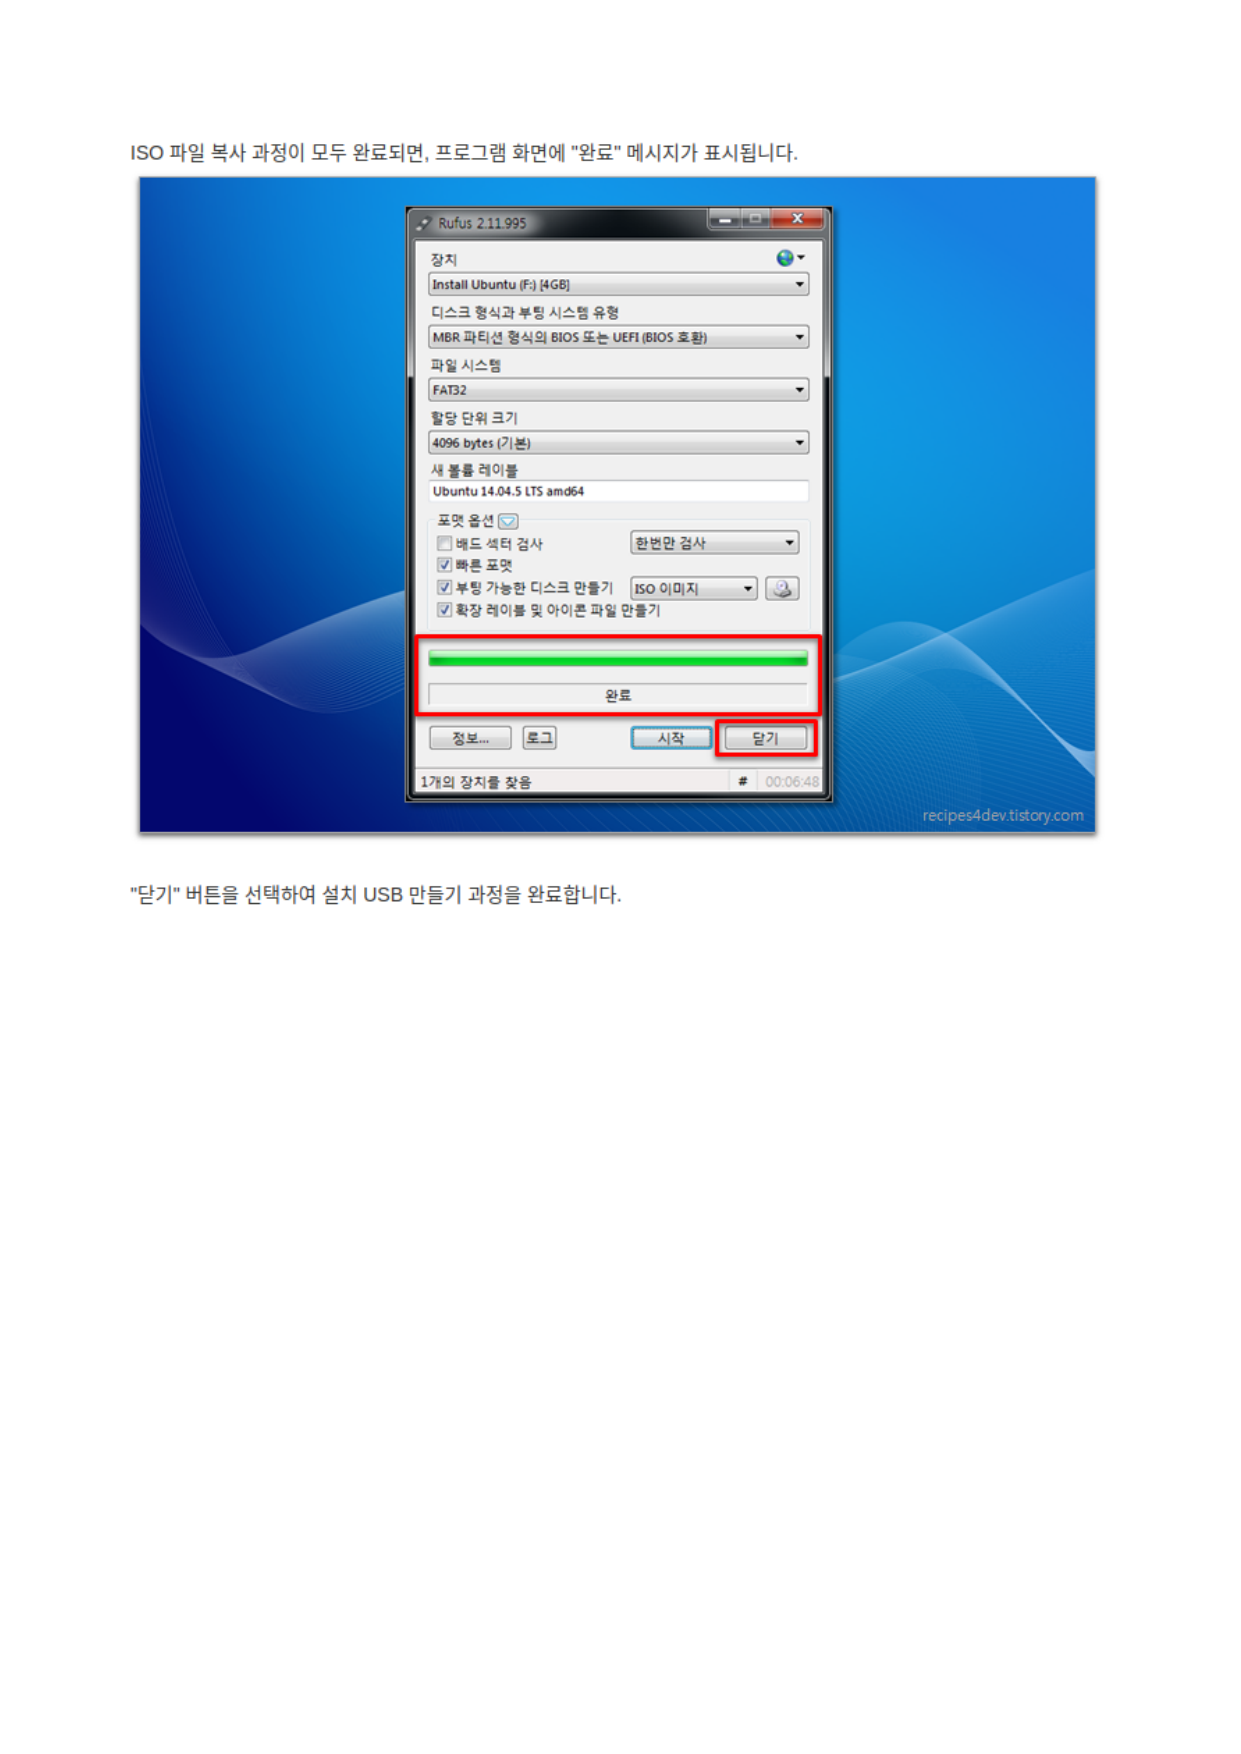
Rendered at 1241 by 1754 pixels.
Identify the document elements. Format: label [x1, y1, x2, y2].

picture [118, 118, 1123, 910]
